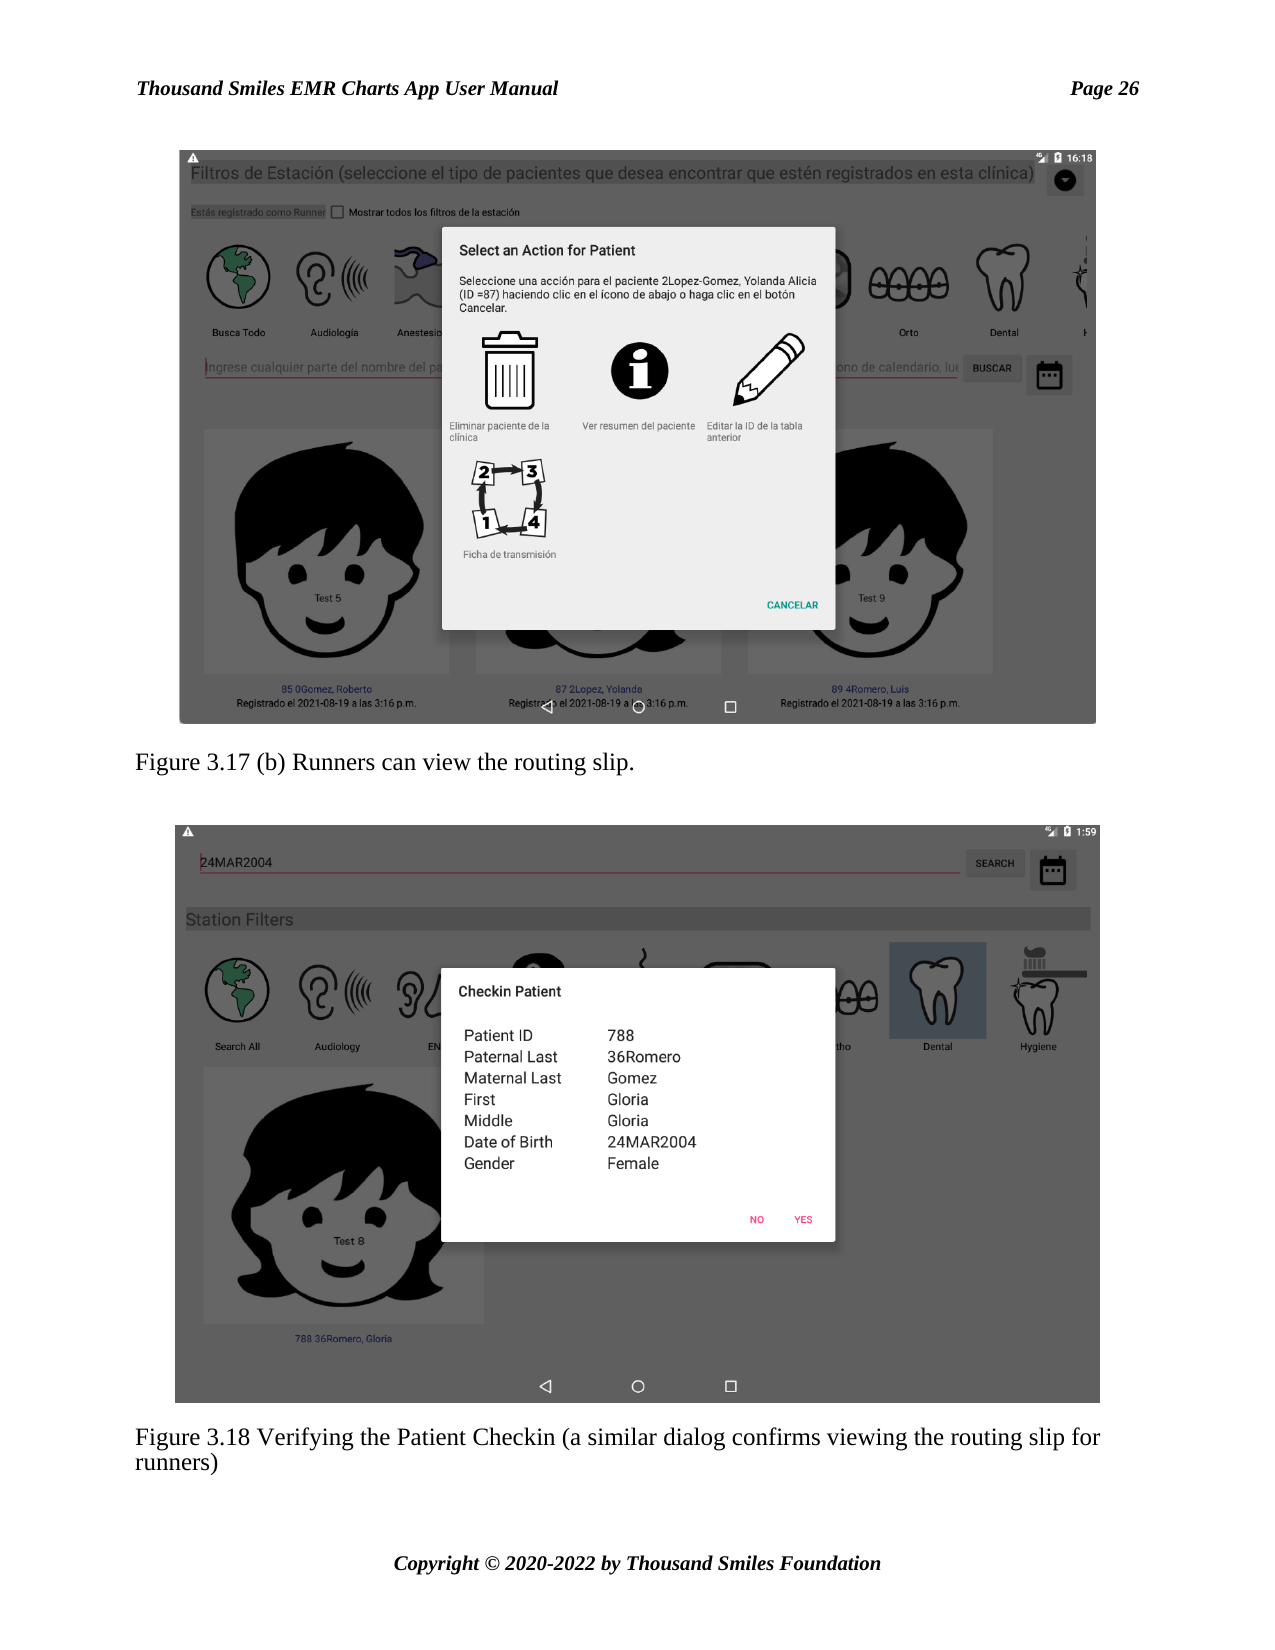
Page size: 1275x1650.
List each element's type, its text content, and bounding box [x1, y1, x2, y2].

picture [175, 825, 1100, 1403]
picture [179, 150, 1096, 724]
text Figure 3.17 (b) Runners can view the routing slip. [135, 750, 1140, 775]
text Figure 3.18 Verifying the Patient Checkin (a similar dialog confirms viewing the routing slip for runners) [135, 1425, 1140, 1475]
